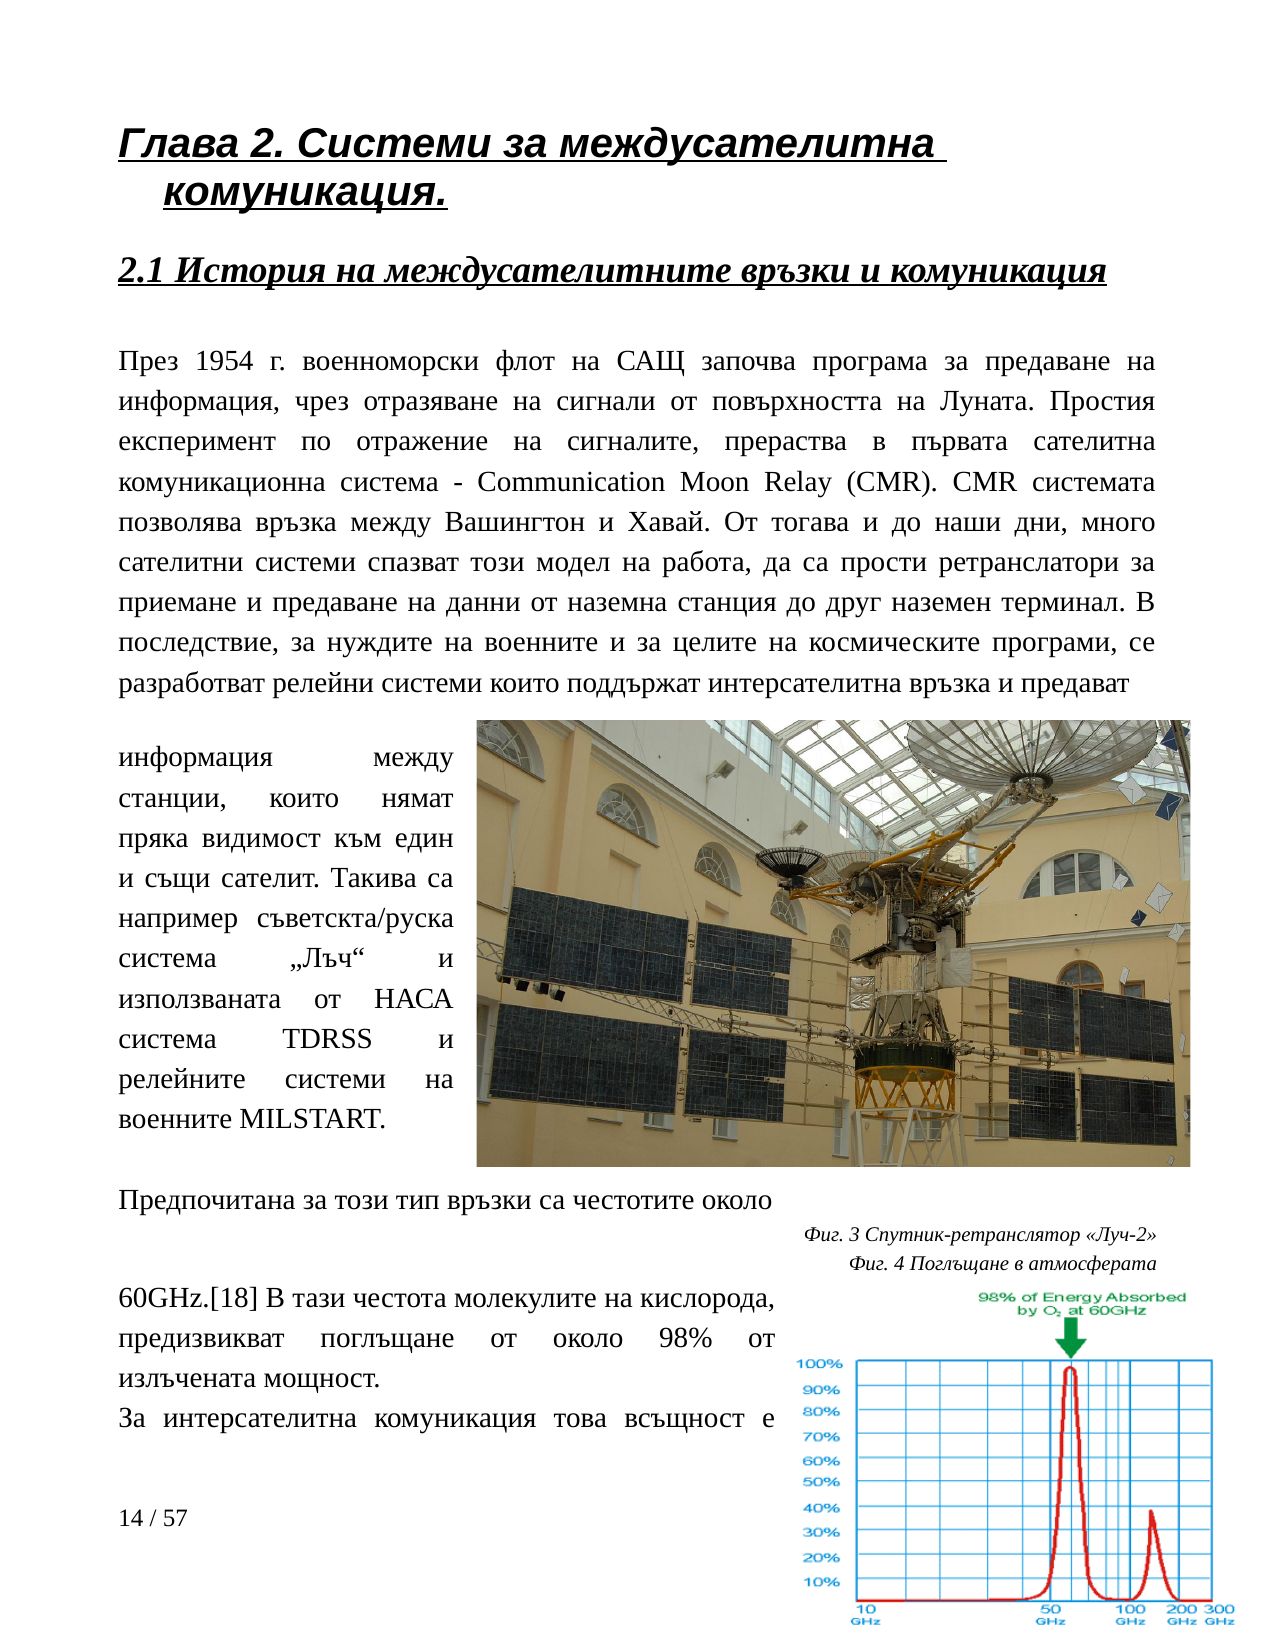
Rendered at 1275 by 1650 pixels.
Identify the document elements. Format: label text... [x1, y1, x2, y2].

subtitle 2.1 История на междусателитните връзки и комуникация [118, 247, 1157, 290]
picture [775, 1280, 1257, 1635]
text информация между станции, които нямат пряка видимост към един и същи сателит. Такива са например съветскта/руска система „Лъч“ и използваната от НАСА система TDRSS и релейните системи на военните MILSTART. [118, 739, 454, 1135]
text За интерсателитна комуникация това всъщност е [118, 1400, 775, 1434]
text Фиг. 4 Поглъщане в атмосферата [118, 1251, 1157, 1275]
picture [476, 720, 1191, 1167]
text Фиг. 3 Спутник-ретранслятор «Луч-2» [118, 1222, 1157, 1246]
text 60GHz.[18] В тази честота молекулите на кислорода, предизвикват поглъщане от около 98% от излъчената мощност. [118, 1280, 775, 1394]
text През 1954 г. военноморски флот на САЩ започва програма за предаване на информация, чрез отразяване на сигнали от повърхността на Луната. Простия експеримент по отражение на сигналите, прераства в първата сателитна комуникационна система - Communication Moon Relay (CMR). CMR системата позволява връзка между Вашингтон и Хавай. От тогава и до наши дни, много сателитни системи спазват този модел на работа, да са прости ретранслатори за приемане и предаване на данни от наземна станция до друг наземен терминал. В последствие, за нуждите на военните и за целите на космическите програми, се разработват релейни системи които поддържат интерсателитна връзка и предават [118, 343, 1157, 698]
subtitle Глава 2. Системи за междусателитна комуникация. [118, 118, 1157, 214]
text Предпочитана за този тип връзки са честотите около [118, 1182, 1157, 1215]
